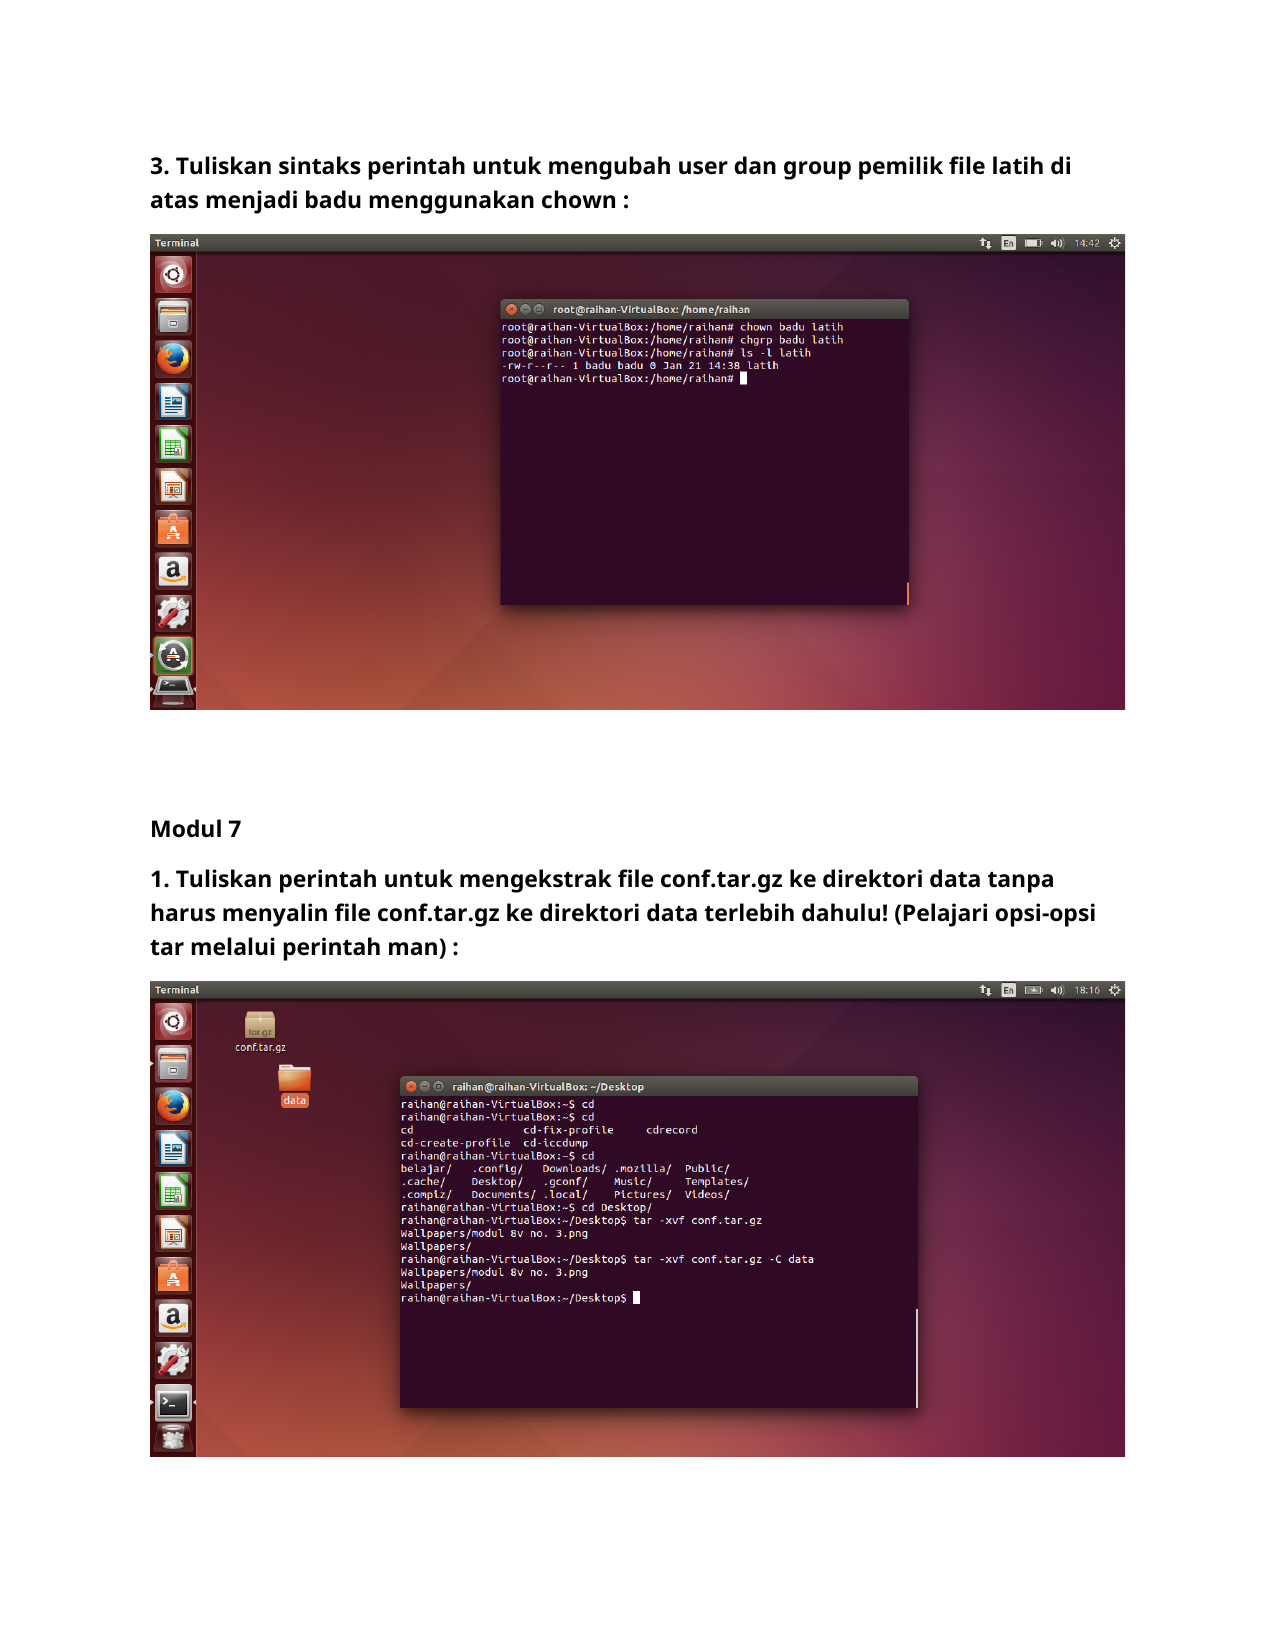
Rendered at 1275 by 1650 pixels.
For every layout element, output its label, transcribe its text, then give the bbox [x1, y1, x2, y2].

picture [150, 981, 1125, 1457]
text Modul 7 [150, 813, 1125, 844]
text 3. Tuliskan sintaks perintah untuk mengubah user dan group pemilik file latih di atas menjadi badu menggunakan chown : [150, 150, 1125, 215]
picture [150, 234, 1125, 710]
text 1. Tuliskan perintah untuk mengekstrak file conf.tar.gz ke direktori data tanpa harus menyalin file conf.tar.gz ke direktori data terlebih dahulu! (Pelajari opsi-opsi tar melalui perintah man) : [150, 863, 1125, 962]
